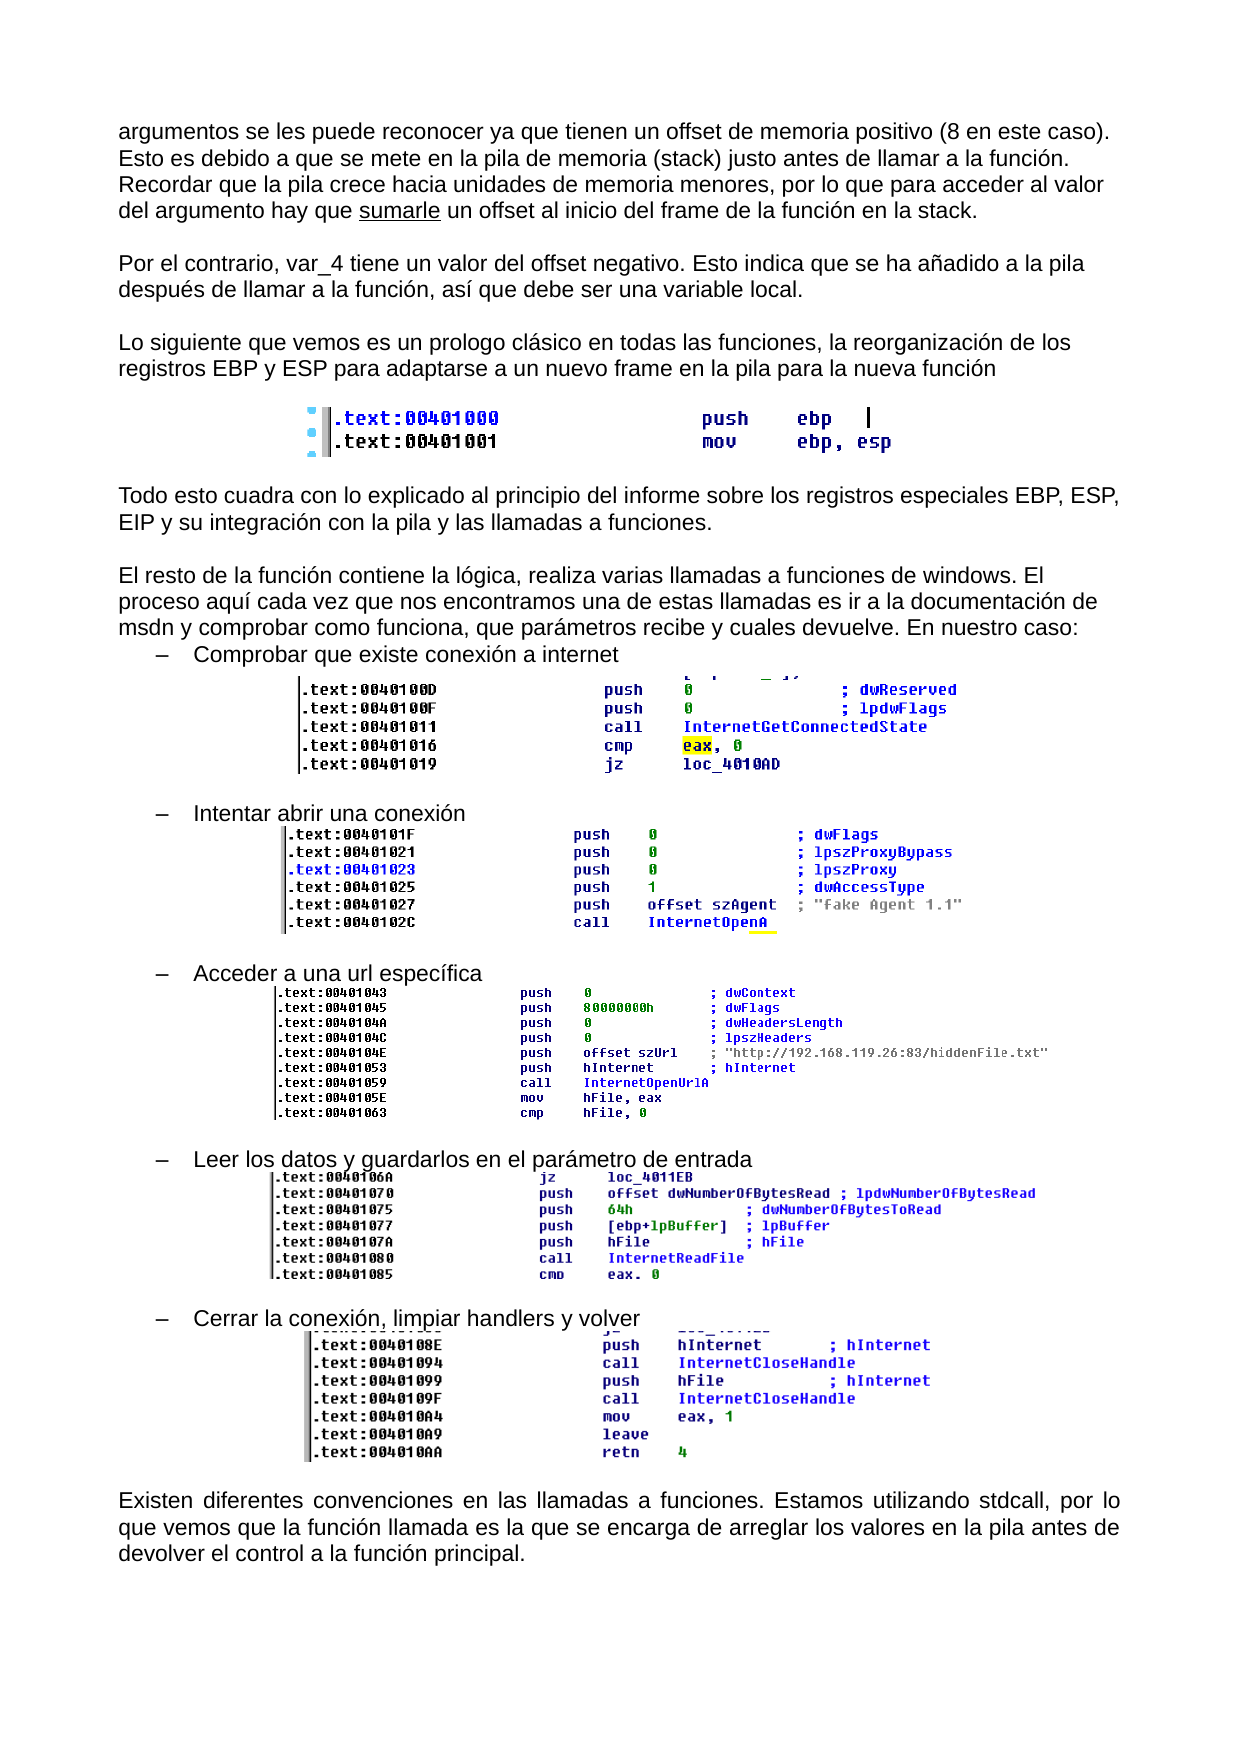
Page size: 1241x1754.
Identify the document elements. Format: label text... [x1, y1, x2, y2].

picture [273, 986, 1063, 1120]
text El resto de la función contiene la lógica, realiza varias llamadas a funciones de windows. El proceso aquí cada vez que nos encontramos una de estas llamadas es ir a la documentación de msdn y comprobar como funciona, que parámetros recibe y cuales devuelve. En nuestro caso: [118, 562, 1122, 641]
text Existen diferentes convenciones en las llamadas a funciones. Estamos utilizando stdcall, por lo que vemos que la función llamada es la que se encarga de arreglar los valores en la pila antes de devolver el control a la función principal. [118, 1487, 1122, 1567]
picture [307, 407, 926, 457]
picture [303, 1331, 937, 1462]
text argumentos se les puede reconocer ya que tienen un offset de memoria positivo (8 en este caso). Esto es debido a que se mete en la pila de memoria (stack) justo antes de llamar a la función. Recordar que la pila crece hacia unidades de memoria menores, por lo que para acceder al valor del argumento hay que sumarle un offset al inicio del frame de la función en la stack. [118, 118, 1122, 223]
text Todo esto cuadra con lo explicado al principio del informe sobre los registros especiales EBP, ESP, EIP y su integración con la pila y las llamadas a funciones. [118, 482, 1122, 535]
list Cerrar la conexión, limpiar handlers y volver [156, 1305, 1122, 1331]
list Leer los datos y guardarlos en el parámetro de entrada [156, 1146, 1122, 1172]
text Por el contrario, var_4 tiene un valor del offset negativo. Esto indica que se ha añadido a la pila después de llamar a la función, así que debe ser una variable local. [118, 250, 1122, 303]
picture [269, 1172, 1052, 1279]
picture [280, 826, 978, 934]
list Acceder a una url específica [156, 960, 1122, 986]
text Lo siguiente que vemos es un prologo clásico en todas las funciones, la reorganización de los registros EBP y ESP para adaptarse a un nuevo frame en la pila para la nueva función [118, 329, 1122, 382]
list Intentar abrir una conexión [156, 799, 1122, 826]
picture [297, 676, 968, 774]
list Comprobar que existe conexión a internet [156, 641, 1122, 667]
